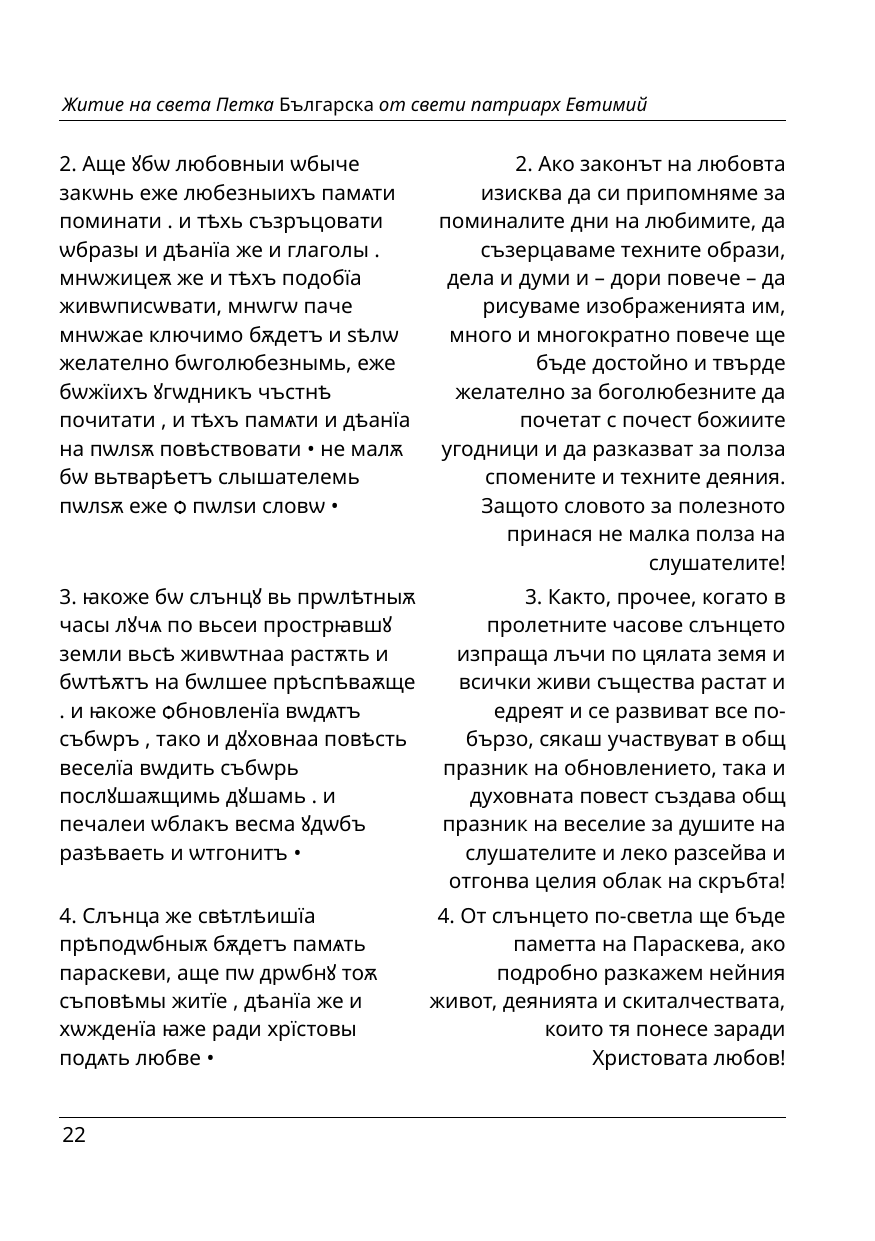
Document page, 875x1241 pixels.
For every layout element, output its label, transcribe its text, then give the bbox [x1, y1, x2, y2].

table_cell 4. Слънца же свѣтлѣишїа прѣподѡбныѫ бѫдетъ памѧть параскеви, аще пѡ дрѡбнꙋ тоѫ съповѣмы житїе , дѣанїа же и хѡжденїа ꙗже ради хрїстовы подѧть любве • [59, 901, 422, 1077]
table_cell 2. Ако законът на любовта изисква да си припомняме за поминалите дни на любимите, да съзерцаваме техните образи, дела и думи и – дори повече – да рисуваме изображенията им, много и многократно повече ще бъде достойно и твърде желателно за боголюбезните да почетат с почест божиите угодници и да разказват за полза спомените и техните деяния. Защото словото за полезното принася не малка полза на слушателите! [422, 150, 786, 582]
table_cell 4. От слънцето по-светла ще бъде паметта на Параскева, ако подробно разкажем нейния живот, деянията и скиталчествата, които тя понесе заради Христовата любов! [422, 901, 786, 1077]
table_cell 3. ꙗкоже бѡ слънцꙋ вь прѡлѣтныѫ часы лꙋчѧ по вьсеи прострꙗвшꙋ земли вьсѣ живѡтнаа растѫть и бѡтѣѫтъ на бѡлшее прѣспѣваѫще . и ꙗкоже ѻбновленїа вѡдѧтъ събѡръ , тако и дꙋховнаа повѣсть веселїа вѡдить събѡрь послꙋшаѫщимь дꙋшамь . и печалеи ѡблакъ весма ꙋдѡбъ разѣваеть и ѡтгонитъ • [59, 582, 422, 901]
table_cell 2. Аще ꙋбѡ любовныи ѡбыче закѡнь еже любезныихъ памѧти поминати . и тѣхь съзръцовати ѡбразы и дѣанїа же и глаголы . мнѡжицеѫ же и тѣхъ подобїа живѡписѡвати, мнѡгѡ паче мнѡжае ключимо бѫдетъ и ѕѣлѡ желателно бѡголюбезнымь, еже бѡжїихъ ꙋгѡдникъ чъстнѣ почитати , и тѣхъ памѧти и дѣанїа на пѡлѕѫ повѣствовати • не малѫ бѡ вьтварѣетъ слышателемь пѡлѕѫ еже ѻ пѡлѕи словѡ • [59, 150, 422, 582]
table_cell 3. Както, прочее, когато в пролетните часове слънцето изпраща лъчи по цялата земя и всички живи същества растат и едреят и се развиват все по-бързо, сякаш участвуват в общ празник на обновлението, така и духовната повест създава общ празник на веселие за душите на слушателите и леко разсейва и отгонва целия облак на скръбта! [422, 582, 786, 901]
